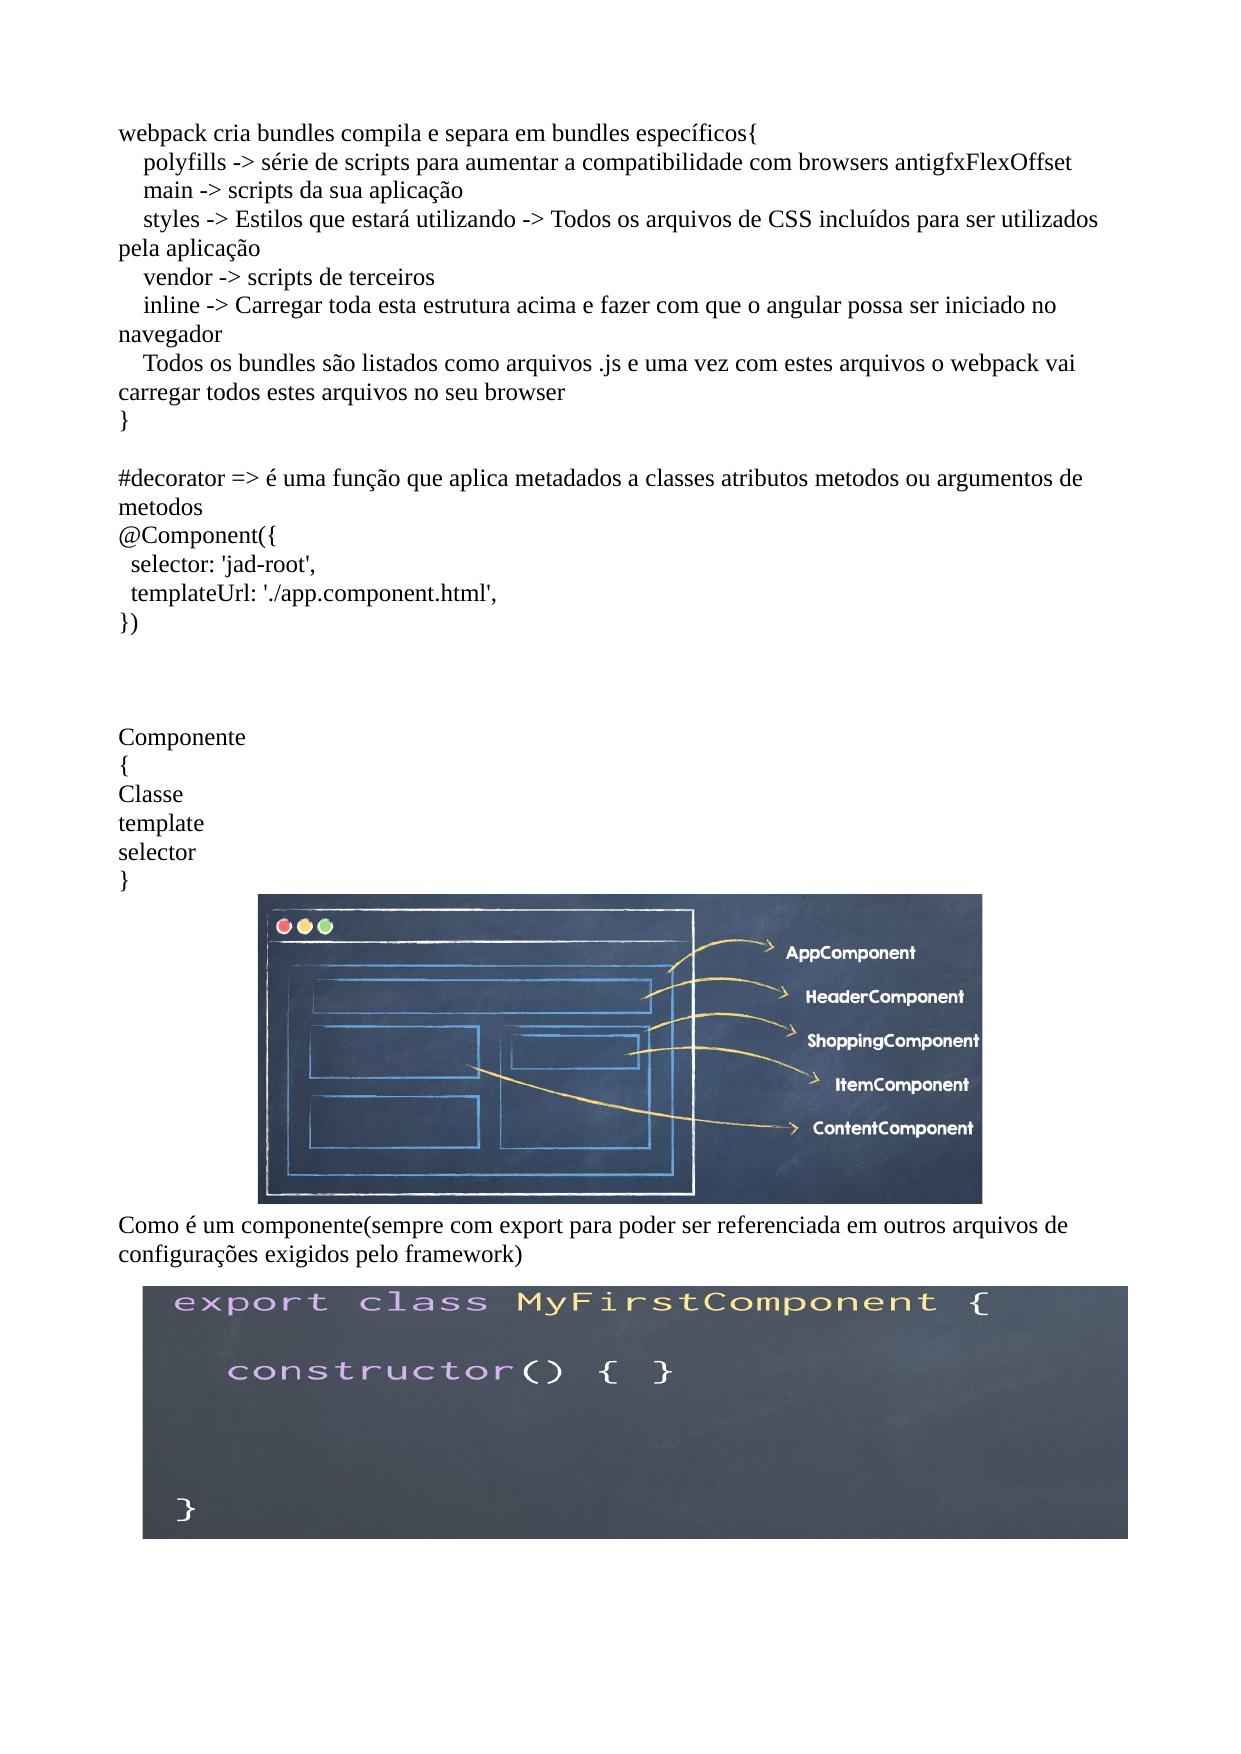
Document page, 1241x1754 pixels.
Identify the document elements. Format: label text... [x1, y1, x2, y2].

text templateUrl: './app.component.html', [118, 578, 1122, 607]
text styles -> Estilos que estará utilizando -> Todos os arquivos de CSS incluídos para ser utilizados pela aplicação [118, 204, 1122, 262]
text @Component({ [118, 521, 1122, 549]
text webpack cria bundles compila e separa em bundles específicos{ [118, 118, 1122, 147]
text selector: 'jad-root', [118, 549, 1122, 578]
picture [257, 894, 983, 1204]
text #decorator => é uma função que aplica metadados a classes atributos metodos ou argumentos de metodos [118, 463, 1122, 521]
text main -> scripts da sua aplicação [118, 176, 1122, 204]
text }) [118, 607, 1122, 636]
text template [118, 808, 1122, 837]
text Todos os bundles são listados como arquivos .js e uma vez com estes arquivos o webpack vai carregar todos estes arquivos no seu browser [118, 348, 1122, 406]
text Classe [118, 779, 1122, 808]
text } [118, 866, 1122, 894]
text Componente [118, 722, 1122, 751]
text } [118, 406, 1122, 434]
picture [142, 1286, 1128, 1539]
text { [118, 751, 1122, 779]
text inline -> Carregar toda esta estrutura acima e fazer com que o angular possa ser iniciado no navegador [118, 291, 1122, 348]
text vendor -> scripts de terceiros [118, 262, 1122, 291]
text Como é um componente(sempre com export para poder ser referenciada em outros arquivos de configurações exigidos pelo framework) [118, 1211, 1122, 1268]
text polyfills -> série de scripts para aumentar a compatibilidade com browsers antigfxFlexOffset [118, 147, 1122, 176]
text selector [118, 837, 1122, 866]
